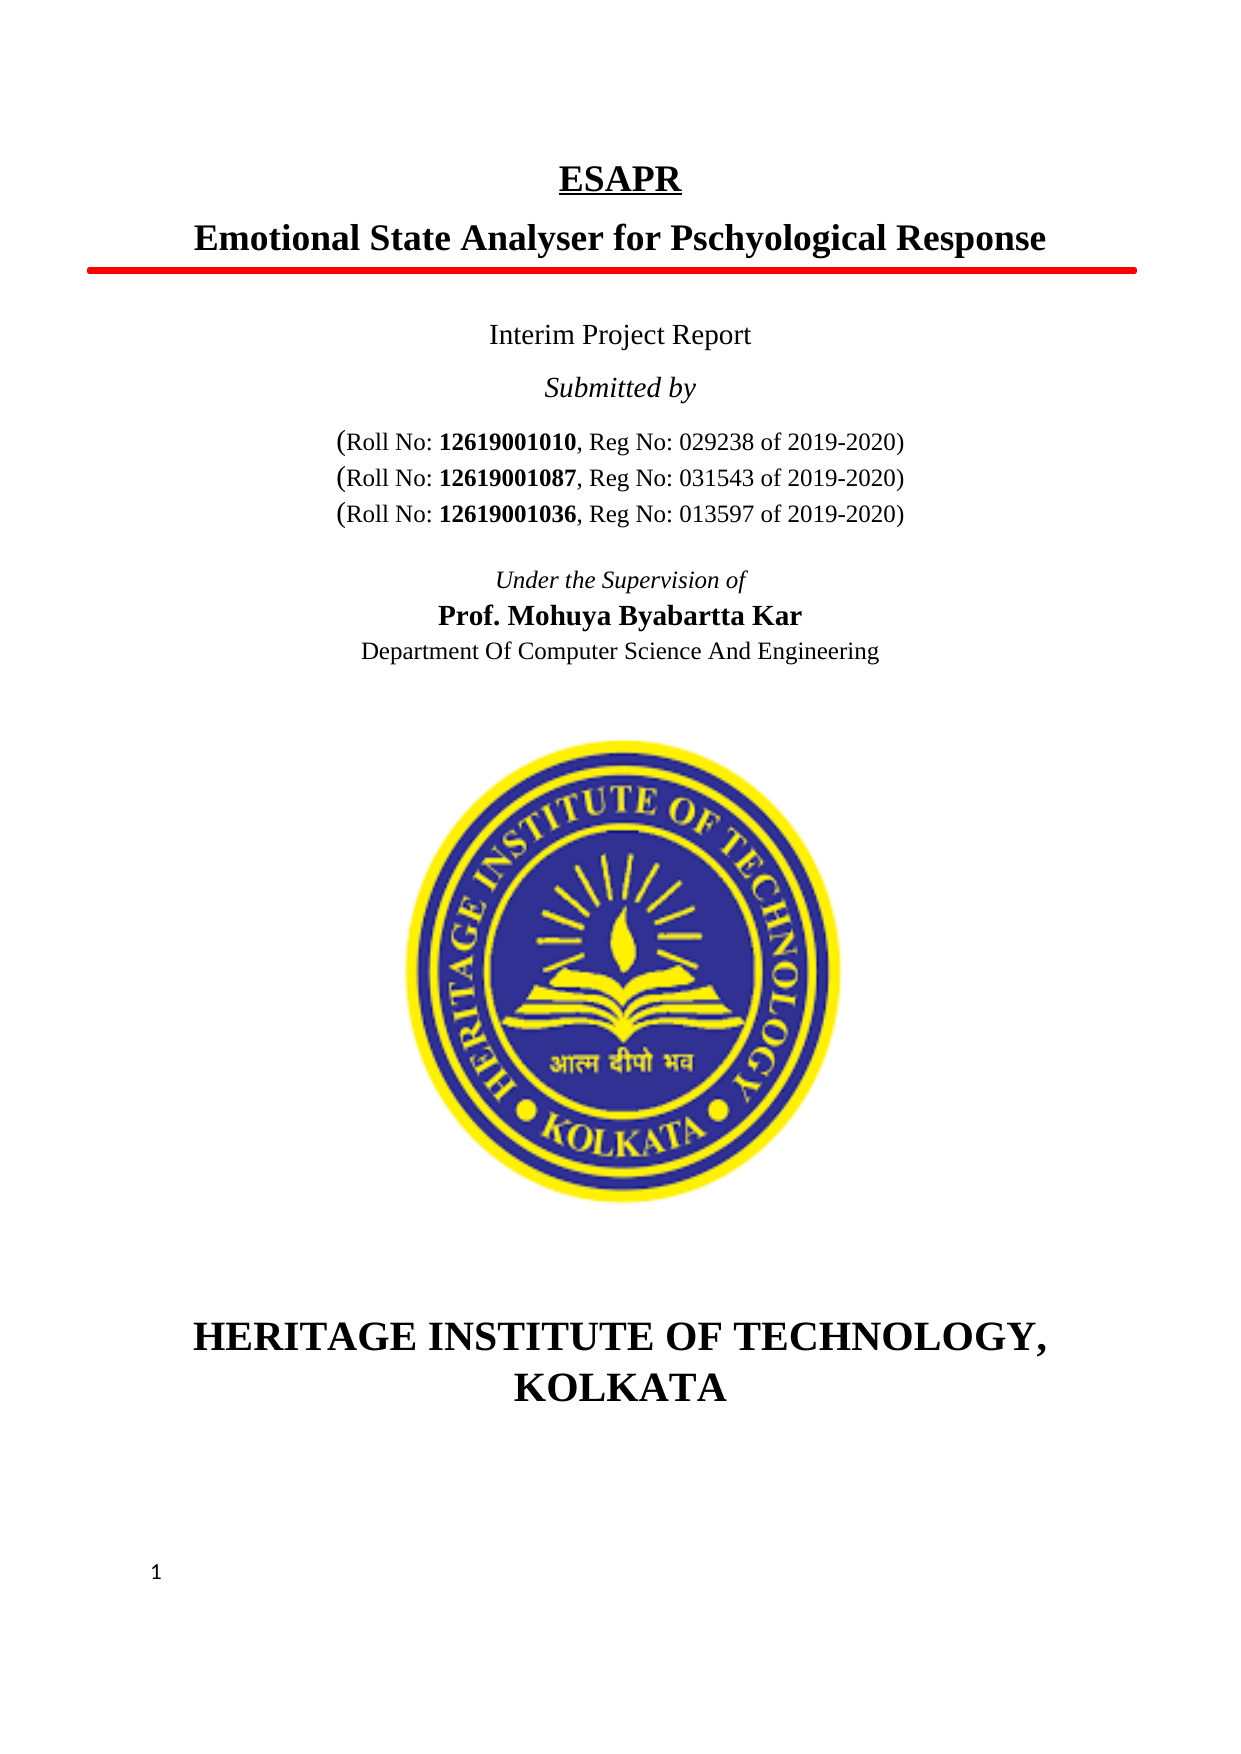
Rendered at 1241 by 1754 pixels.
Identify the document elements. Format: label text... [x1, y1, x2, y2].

text Interim Project Report [150, 317, 1090, 351]
subtitle ESAPR [150, 156, 1090, 199]
title (Roll No: 12619001087, Reg No: 031543 of 2019-2020) [150, 459, 1090, 493]
subtitle Emotional State Analyser for Pschyological Response [150, 215, 1090, 258]
picture [382, 739, 864, 1213]
text Submitted by [150, 370, 1090, 404]
text Department Of Computer Science And Engineering [150, 636, 1090, 665]
text Under the Supervision of [150, 565, 1090, 593]
title (Roll No: 12619001010, Reg No: 029238 of 2019-2020) [150, 423, 1090, 457]
text HERITAGE INSTITUTE OF TECHNOLOGY, KOLKATA [150, 1311, 1090, 1411]
text Prof. Mohuya Byabartta Kar [150, 598, 1090, 631]
title (Roll No: 12619001036, Reg No: 013597 of 2019-2020) [150, 496, 1090, 529]
